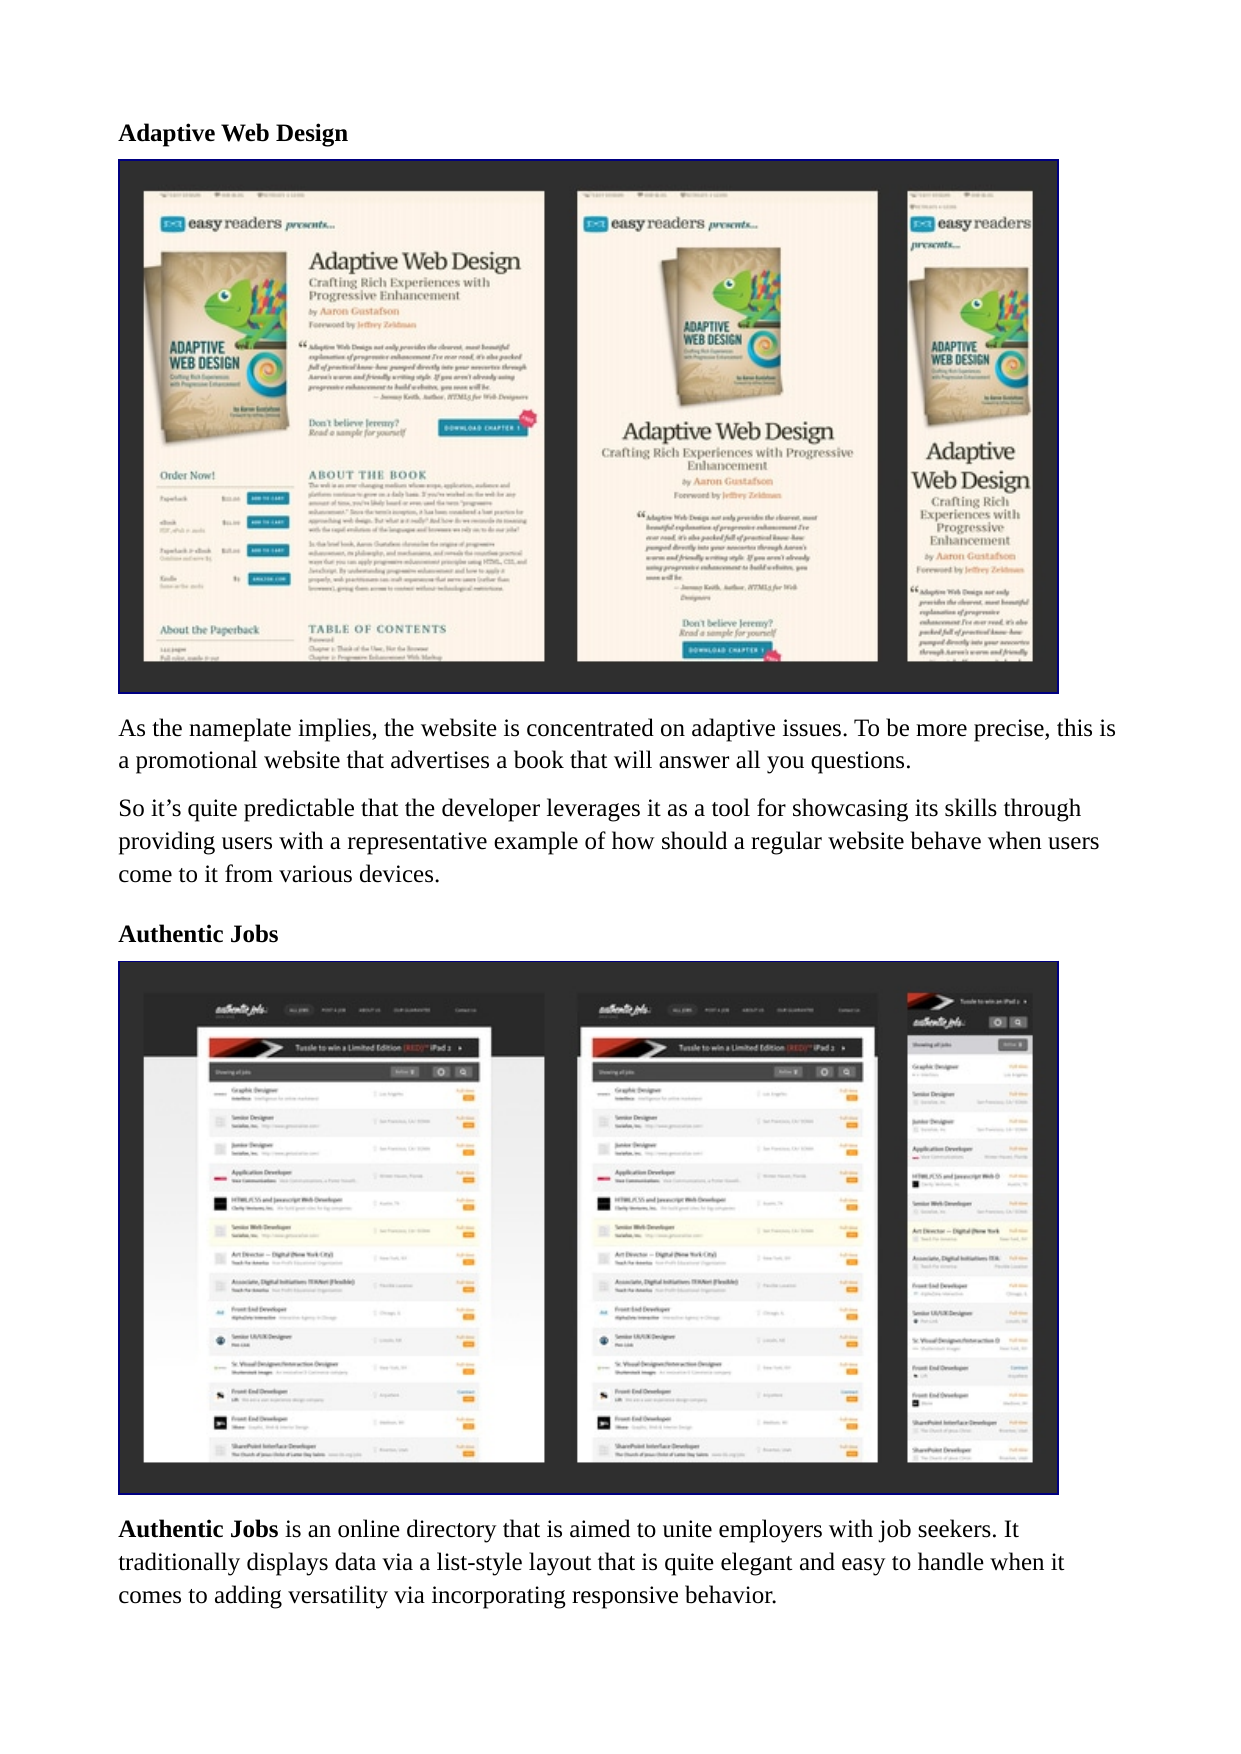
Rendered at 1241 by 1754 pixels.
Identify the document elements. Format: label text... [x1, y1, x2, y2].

subtitle Adaptive Web Design [118, 118, 1122, 147]
picture [120, 962, 1057, 1493]
picture [120, 161, 1057, 692]
text As the nameplate implies, the website is concentrated on adaptive issues. To be more precise, this is a promotional website that advertises a book that will answer all you questions. [118, 713, 1122, 774]
text Authentic Jobs is an online directory that is aimed to unite employers with job seekers. It traditionally displays data via a list-style layout that is quite elegant and easy to handle when it comes to adding versatility via incorporating responsive behavior. [118, 1514, 1122, 1609]
subtitle Authentic Jobs [118, 919, 1122, 948]
text So it’s quite predictable that the developer leverages it as a tool for showcasing its skills through providing users with a representative example of how should a regular website behave when users come to it from various devices. [118, 793, 1122, 888]
